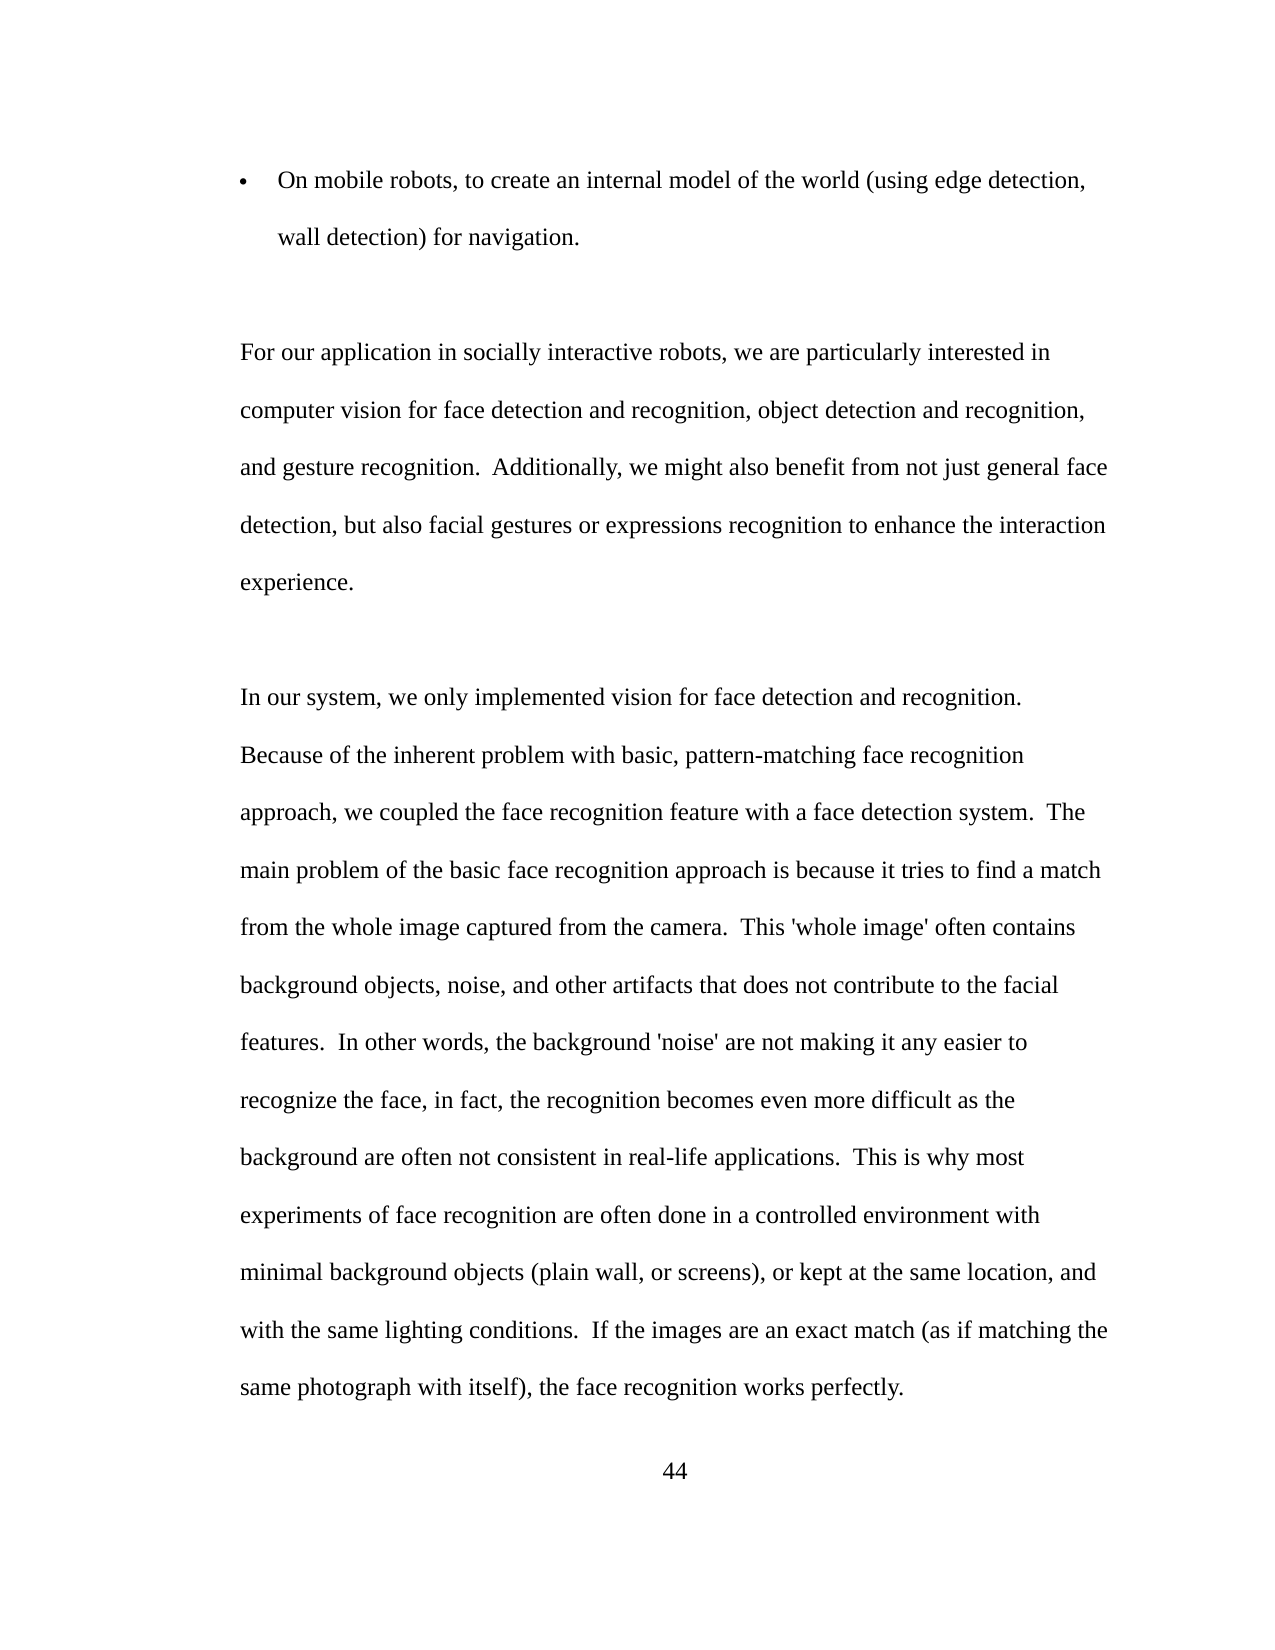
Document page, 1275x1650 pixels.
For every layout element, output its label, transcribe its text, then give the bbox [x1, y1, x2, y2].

text For our application in socially interactive robots, we are particularly interested in computer vision for face detection and recognition, object detection and recognition, and gesture recognition. Additionally, we might also benefit from not just general face detection, but also facial gestures or expressions recognition to enhance the interaction experience. [240, 337, 1110, 596]
text In our system, we only implemented vision for face detection and recognition. Because of the inherent problem with basic, pattern-matching face recognition approach, we coupled the face recognition feature with a face detection system. The main problem of the basic face recognition approach is because it tries to find a match from the whole image captured from the camera. This 'whole image' often contains background objects, noise, and other artifacts that does not contribute to the facial features. In other words, the background 'noise' are not making it any easier to recognize the face, in fact, the recognition becomes even more difficult as the background are often not consistent in real-life applications. This is why most experiments of face recognition are often done in a controlled environment with minimal background objects (plain wall, or screens), or kept at the same location, and with the same lighting conditions. If the images are an exact match (as if matching the same photograph with itself), the face recognition works perfectly. [240, 682, 1110, 1401]
list On mobile robots, to create an internal model of the world (using edge detection, wall detection) for navigation. [240, 165, 1110, 251]
